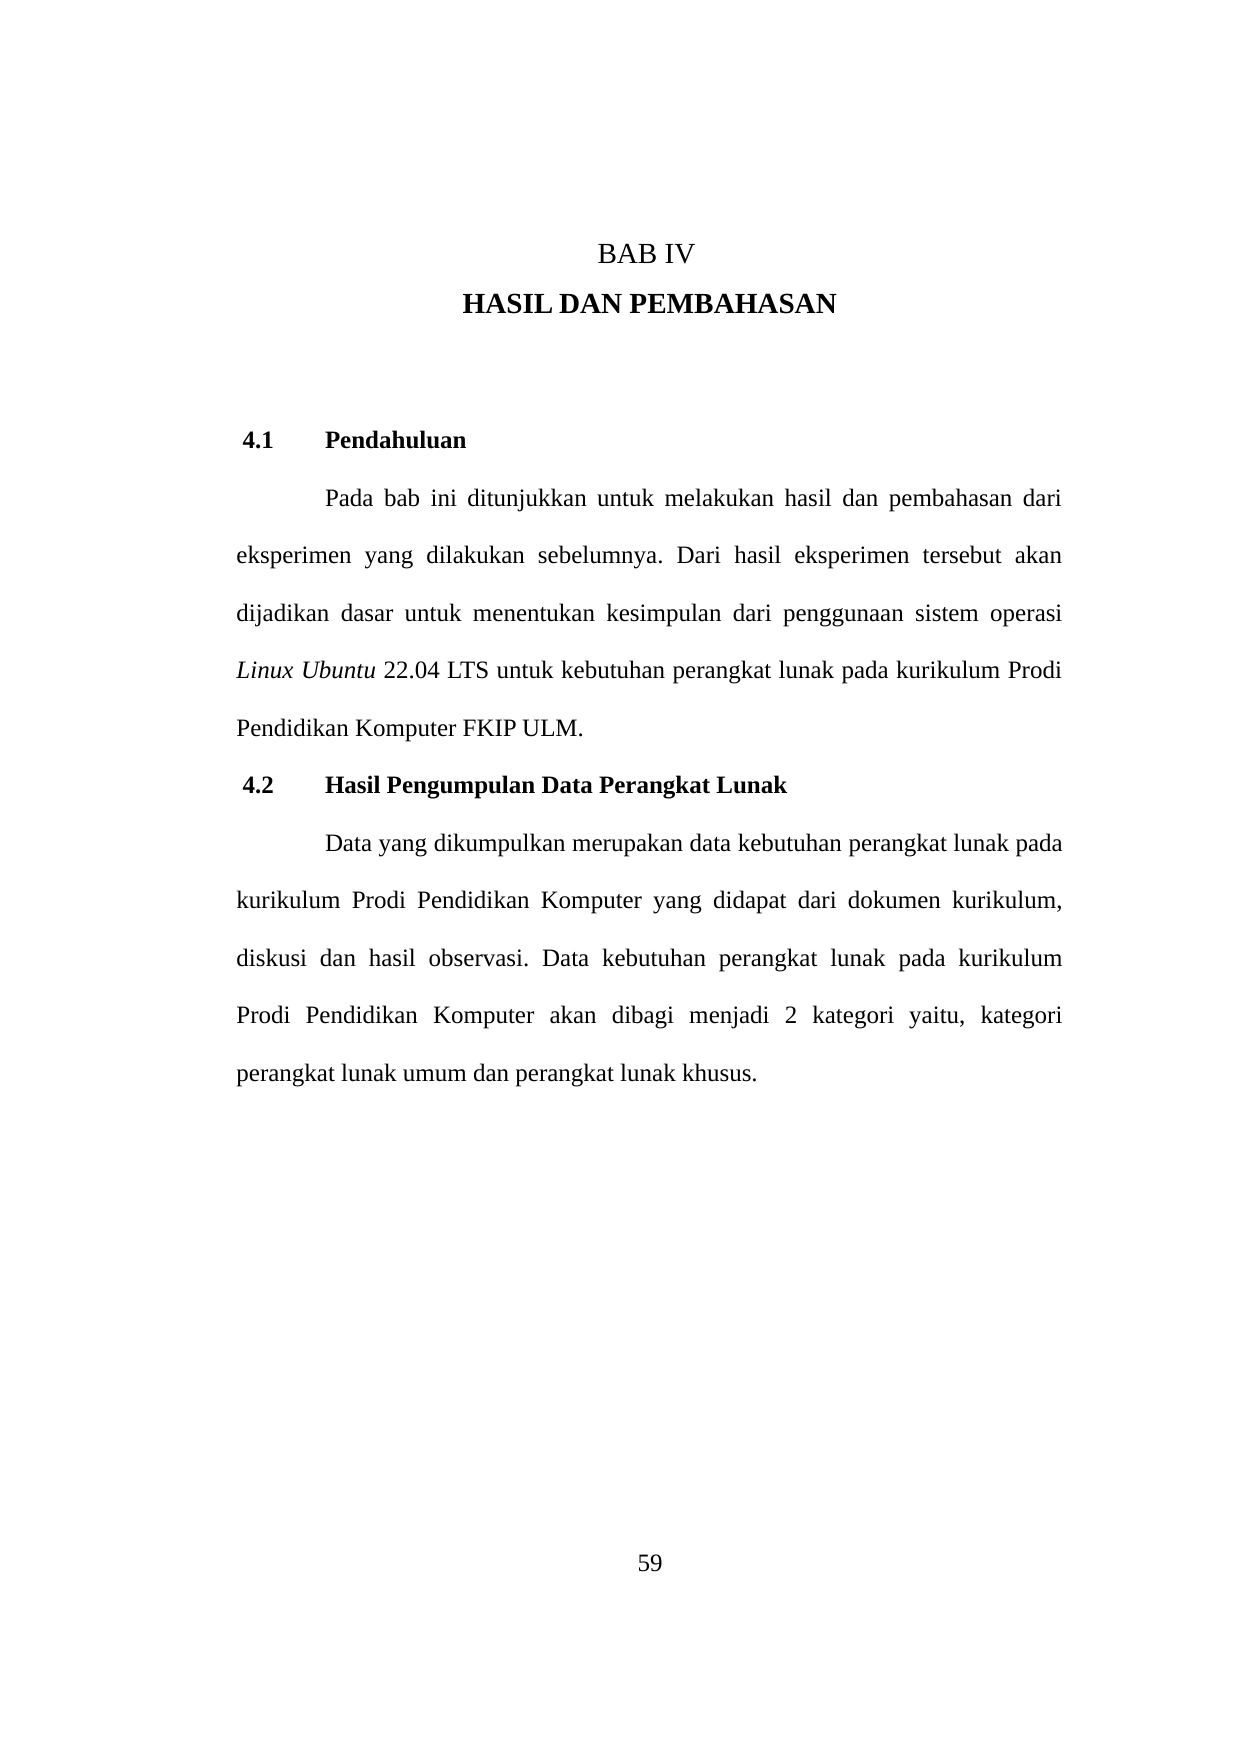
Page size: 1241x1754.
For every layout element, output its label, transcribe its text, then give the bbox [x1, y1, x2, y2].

subtitle Pendahuluan [236, 425, 1063, 454]
subtitle HASIL DAN PEMBAHASAN [236, 236, 1063, 320]
text Data yang dikumpulkan merupakan data kebutuhan perangkat lunak pada kurikulum Prodi Pendidikan Komputer yang didapat dari dokumen kurikulum, diskusi dan hasil observasi. Data kebutuhan perangkat lunak pada kurikulum Prodi Pendidikan Komputer akan dibagi menjadi 2 kategori yaitu, kategori perangkat lunak umum dan perangkat lunak khusus. [236, 828, 1063, 1087]
text Pada bab ini ditunjukkan untuk melakukan hasil dan pembahasan dari eksperimen yang dilakukan sebelumnya. Dari hasil eksperimen tersebut akan dijadikan dasar untuk menentukan kesimpulan dari penggunaan sistem operasi Linux Ubuntu 22.04 LTS untuk kebutuhan perangkat lunak pada kurikulum Prodi Pendidikan Komputer FKIP ULM. [236, 483, 1063, 742]
subtitle Hasil Pengumpulan Data Perangkat Lunak [236, 770, 1063, 799]
